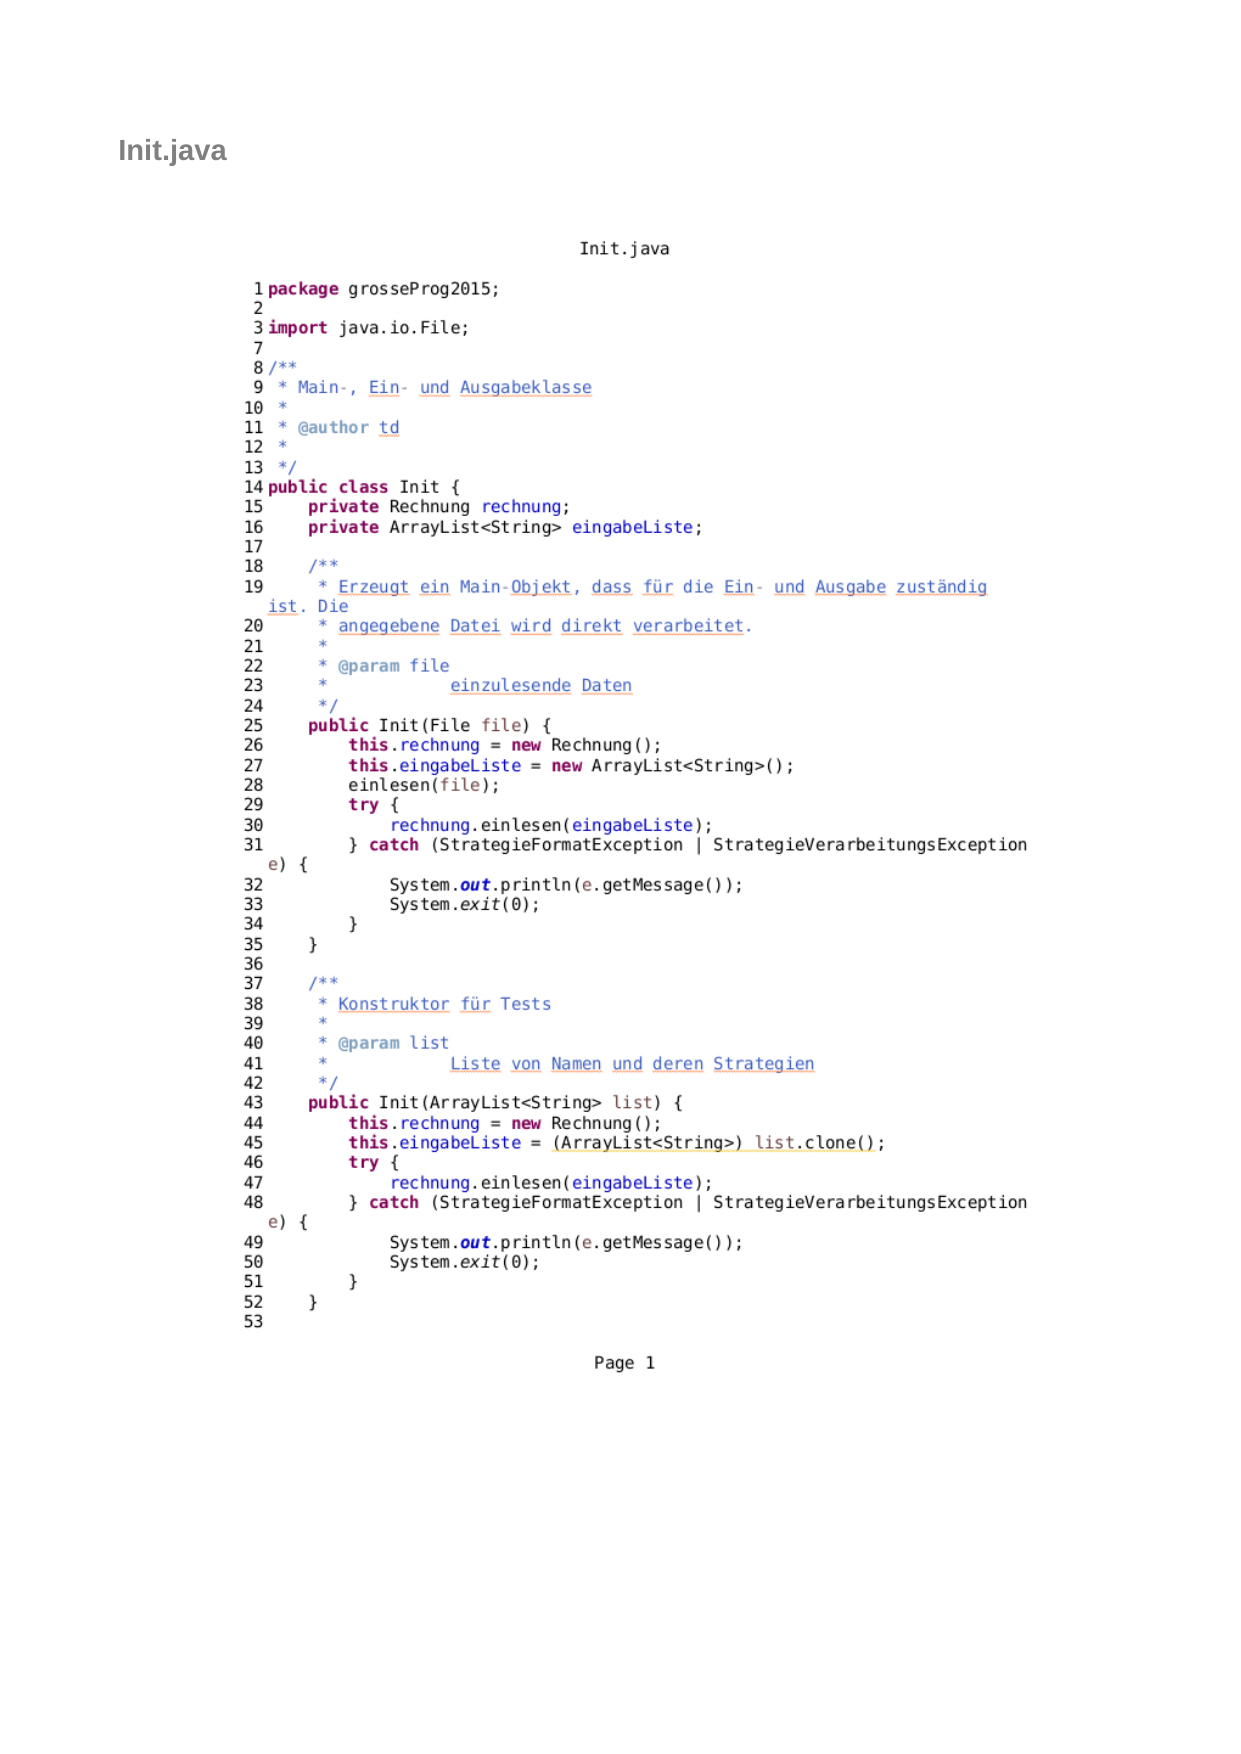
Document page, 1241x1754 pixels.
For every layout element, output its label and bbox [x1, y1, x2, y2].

picture [122, 117, 1127, 1539]
